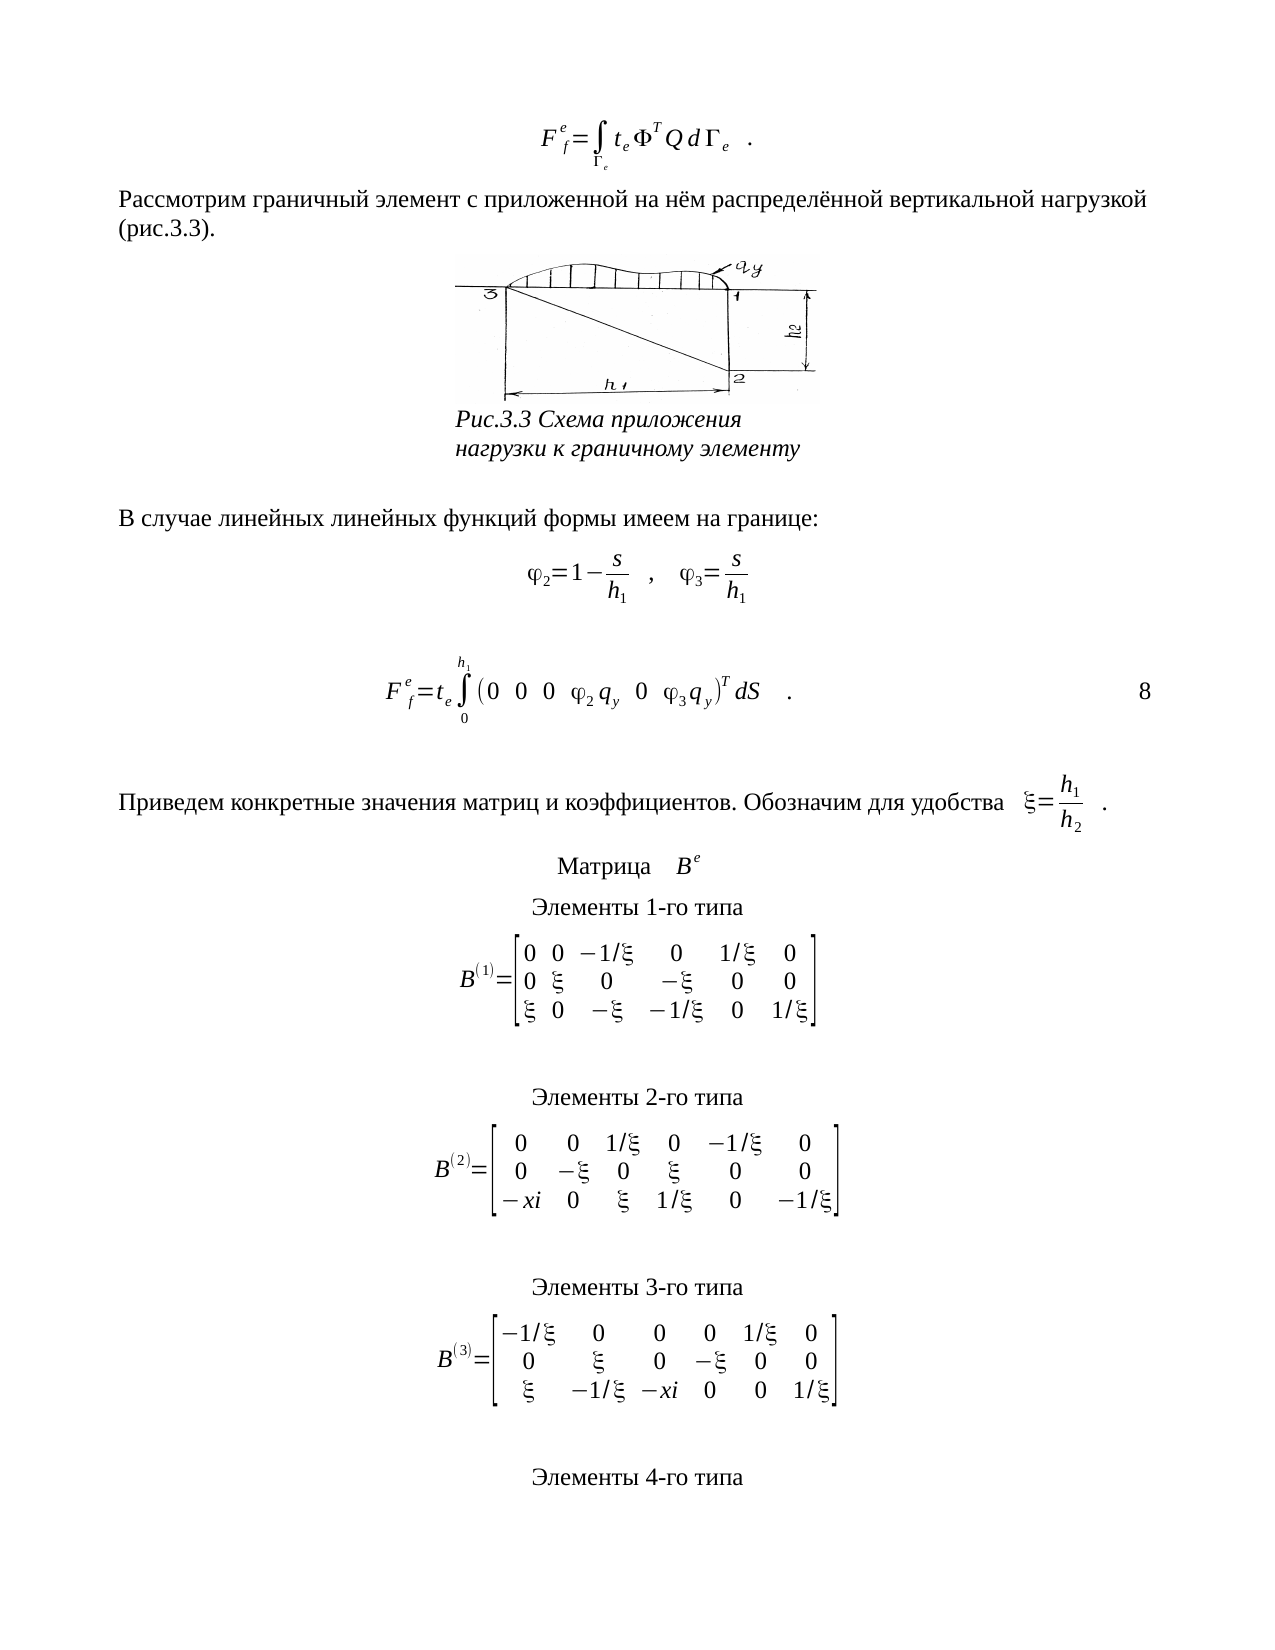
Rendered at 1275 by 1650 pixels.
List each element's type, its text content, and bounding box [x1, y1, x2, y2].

text Элементы 4-го типа [118, 1462, 1157, 1491]
text Приведем конкретные значения матриц и коэффициентов. Обозначим для удобства. [118, 769, 1157, 836]
text Рис.3.3 Схема приложения нагрузки к граничному элементу [455, 404, 820, 461]
text Матрица [118, 848, 1157, 880]
text Элементы 2-го типа [118, 1082, 1157, 1111]
text . [118, 118, 1157, 172]
picture [455, 254, 820, 404]
text В случае линейных линейных функций формы имеем на границе: [118, 503, 1157, 531]
text , [118, 544, 1157, 607]
table_header . [118, 648, 1041, 745]
table_header 8 [1041, 648, 1157, 745]
text Рассмотрим граничный элемент с приложенной на нём распределённой вертикальной нагрузкой (рис.3.3). [118, 184, 1157, 242]
text Элементы 1-го типа [118, 892, 1157, 921]
text Элементы 3-го типа [118, 1272, 1157, 1301]
